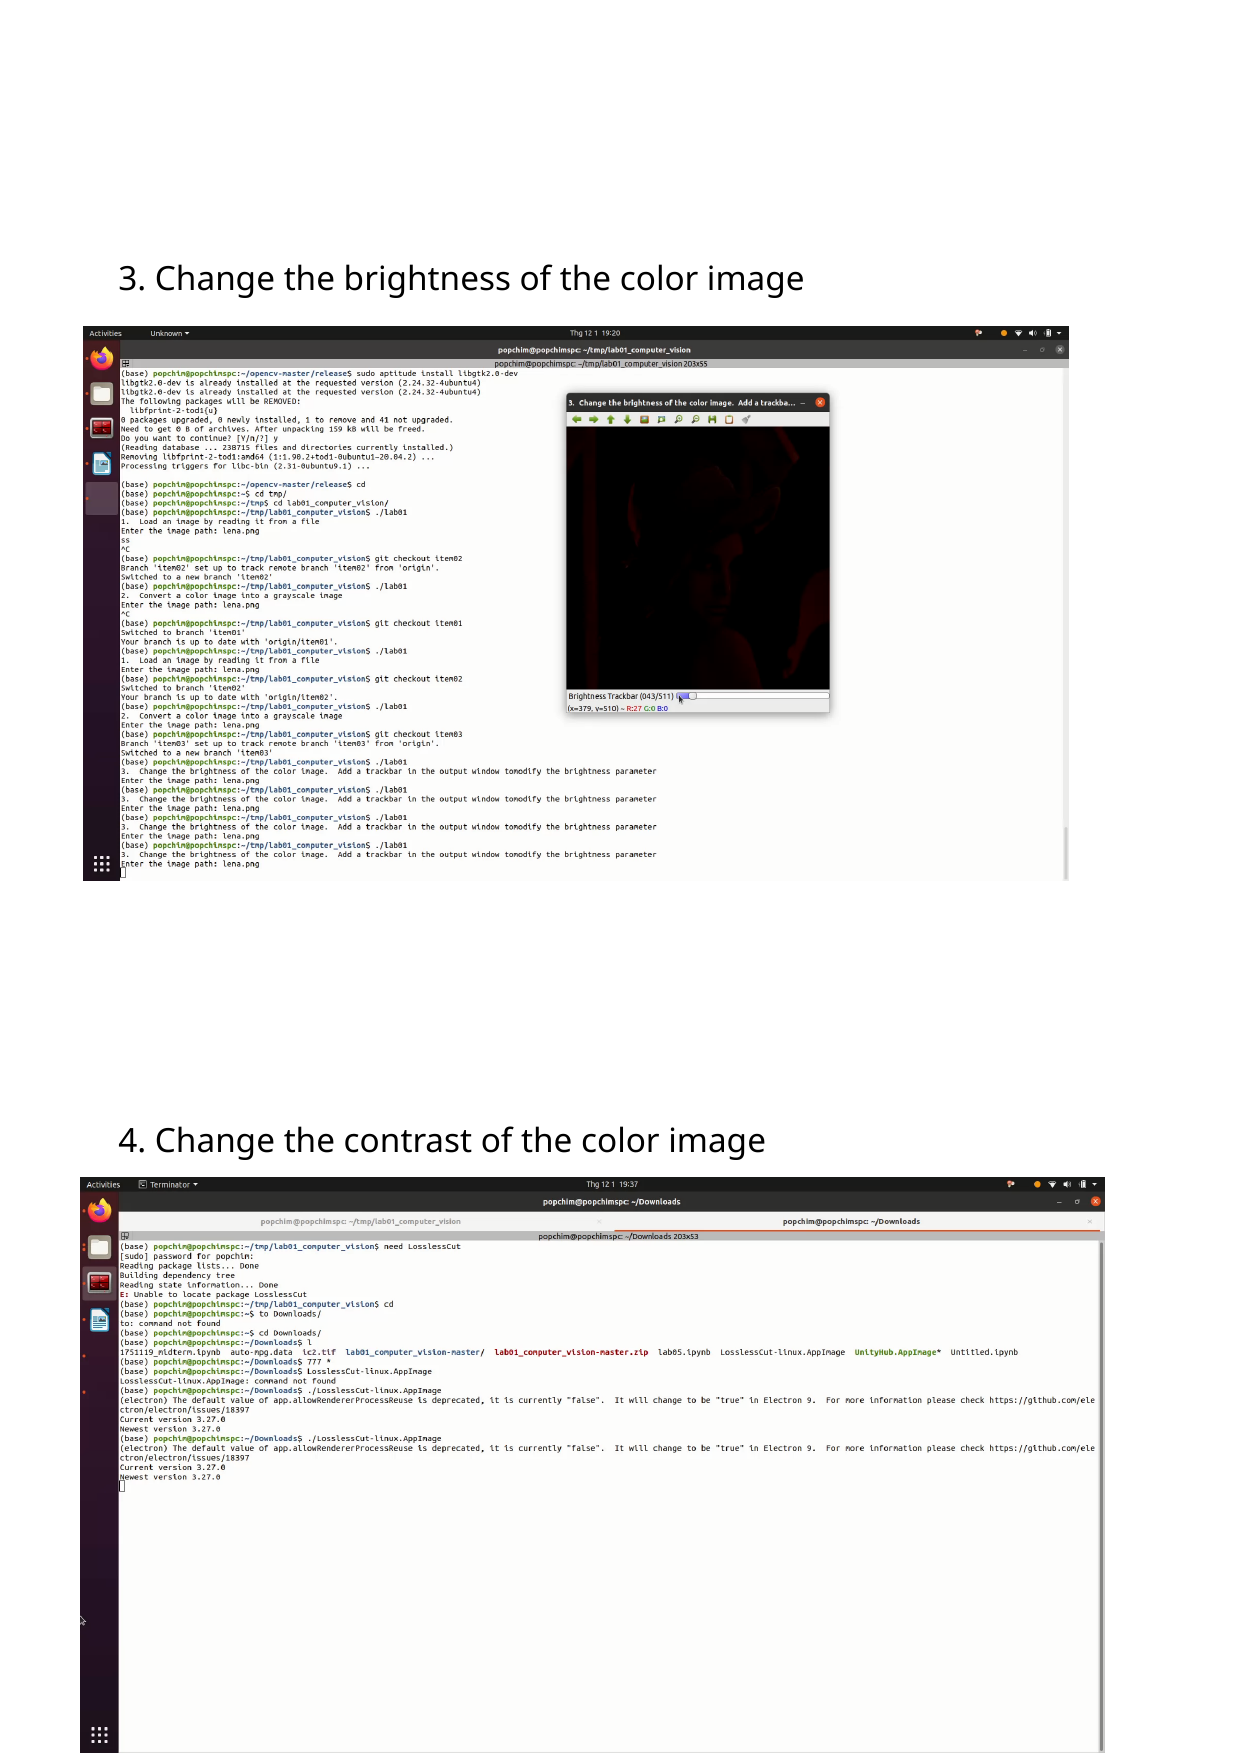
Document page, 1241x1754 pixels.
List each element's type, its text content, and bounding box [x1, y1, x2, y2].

text 3. Change the brightness of the color image [118, 254, 1122, 300]
text 4. Change the contrast of the color image [118, 1117, 1122, 1163]
